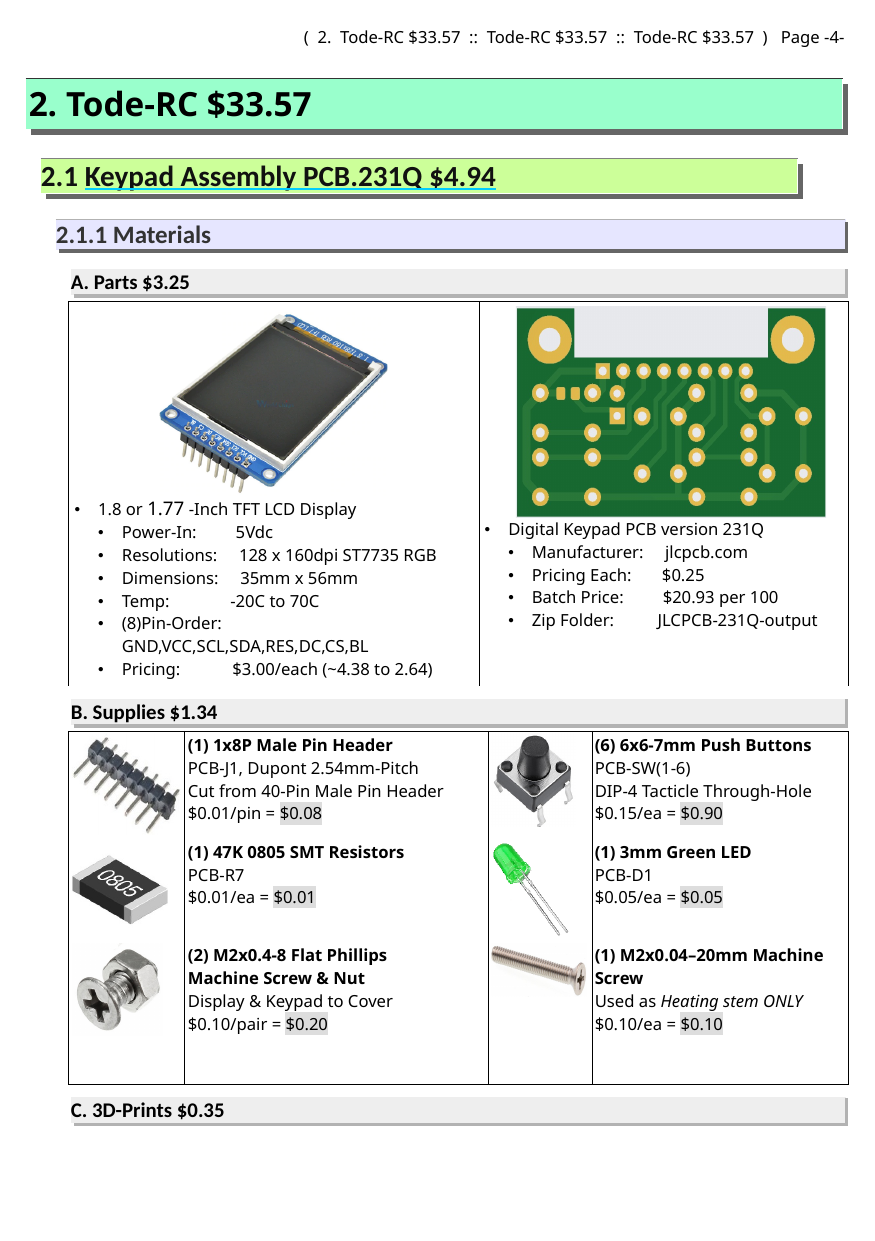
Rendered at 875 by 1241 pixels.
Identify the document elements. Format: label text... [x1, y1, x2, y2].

table_cell [489, 941, 592, 1084]
picture [159, 306, 388, 496]
table_cell [69, 941, 184, 1084]
subtitle Parts $3.25 [71, 269, 845, 295]
table_cell (2) M2x0.4-8 Flat Phillips Machine Screw & Nut Display & Keypad to Cover $0.10/pair = $0.20 [185, 941, 488, 1084]
table_header (1) 1x8P Male Pin Header PCB-J1, Dupont 2.54mm-Pitch Cut from 40-Pin Male Pin Header $0.01/pin = $0.08 [185, 732, 488, 837]
subtitle Supplies $1.34 [71, 699, 845, 725]
table_header 1.8 or 1.77 -Inch TFT LCD Display Power-In: 5Vdc Resolutions: 128 x 160dpi ST7735 RGB Dimensions: 35mm x 56mm Temp: -20C to 70C (8)Pin-Order: GND,VCC,SCL,SDA,RES,DC,CS,BL Pricing: $3.00/each (~4.38 to 2.64) [69, 302, 479, 686]
table_header (6) 6x6-7mm Push Buttons PCB-SW(1-6) DIP-4 Tacticle Through-Hole $0.15/ea = $0.90 [593, 732, 848, 837]
table_cell (1) M2x0.04–20mm Machine Screw Used as Heating stem ONLY $0.10/ea = $0.10 [593, 941, 848, 1084]
subtitle Keypad Assembly PCB.231Q $4.94 [41, 159, 797, 193]
subtitle Materials [56, 219, 846, 250]
table_cell (1) 47K 0805 SMT Resistors PCB-R7 $0.01/ea = $0.01 [185, 838, 488, 941]
table_cell [489, 838, 592, 941]
subtitle 3D-Prints $0.35 [71, 1097, 846, 1123]
table_cell [69, 838, 184, 941]
table_cell (1) 3mm Green LED PCB-D1 $0.05/ea = $0.05 [593, 838, 848, 941]
table_header [489, 732, 592, 837]
subtitle Tode-RC $33.57 [26, 79, 842, 129]
table_header Digital Keypad PCB version 231Q Manufacturer: jlcpcb.com Pricing Each: $0.25 Batch Price: $20.93 per 100 Zip Folder: JLCPCB-231Q-output [480, 302, 848, 686]
